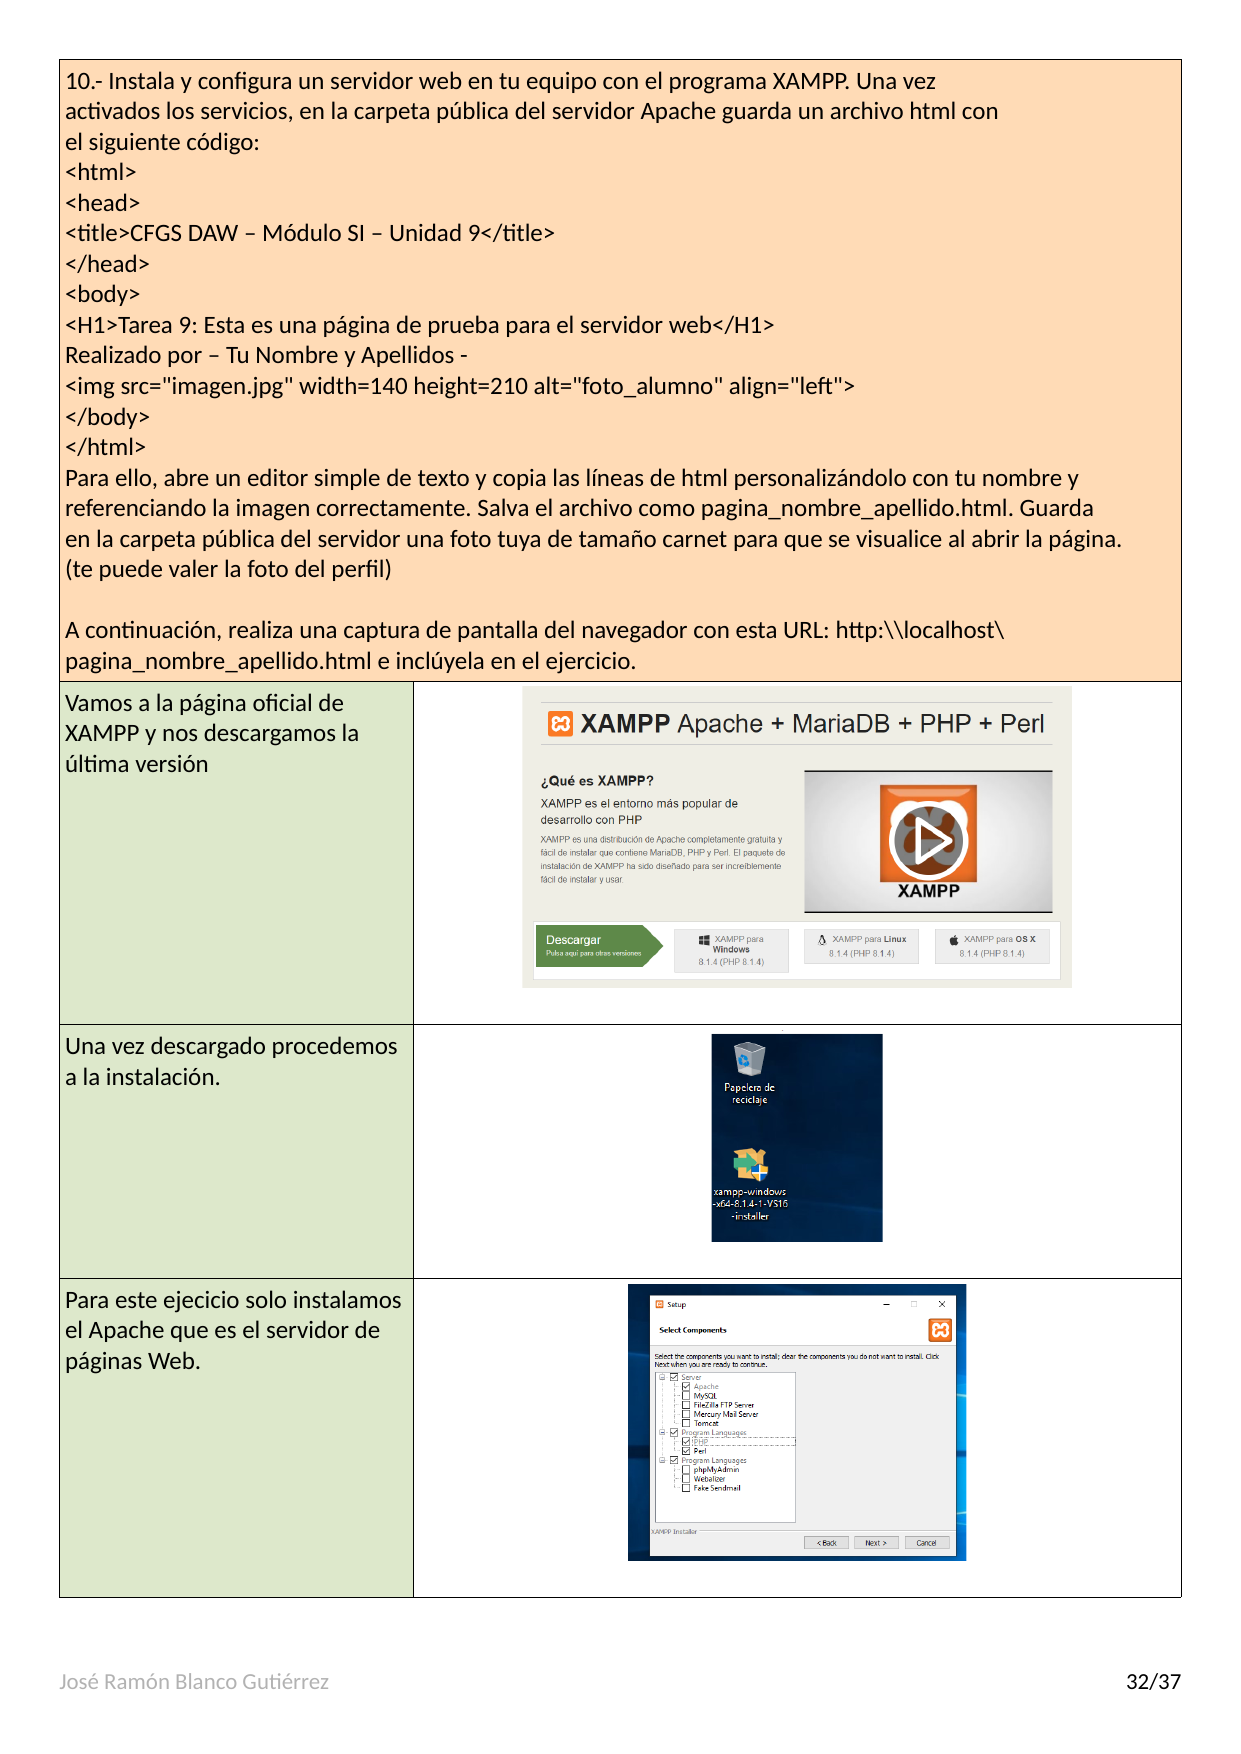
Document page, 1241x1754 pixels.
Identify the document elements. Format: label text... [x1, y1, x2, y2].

table_cell Vamos a la página oficial de XAMPP y nos descargamos la última versión [60, 682, 413, 1024]
table_header 10.- Instala y configura un servidor web en tu equipo con el programa XAMPP. Una vez activados los servicios, en la carpeta pública del servidor Apache guarda un archivo html con el siguiente código: <html> <head> <title>CFGS DAW – Módulo SI – Unidad 9</title> </head> <body> <H1>Tarea 9: Esta es una página de prueba para el servidor web</H1> Realizado por – Tu Nombre y Apellidos - <img src="imagen.jpg" width=140 height=210 alt="foto_alumno" align="left"> </body> </html> Para ello, abre un editor simple de texto y copia las líneas de html personalizándolo con tu nombre y referenciando la imagen correctamente. Salva el archivo como pagina_nombre_apellido.html. Guarda en la carpeta pública del servidor una foto tuya de tamaño carnet para que se visualice al abrir la página. (te puede valer la foto del perfil) A continuación, realiza una captura de pantalla del navegador con esta URL: http:\\localhost\ pagina_nombre_apellido.html e inclúyela en el ejercicio. [60, 60, 1181, 681]
table_cell Para este ejecicio solo instalamos el Apache que es el servidor de páginas Web. [60, 1279, 413, 1597]
table_cell Una vez descargado procedemos a la instalación. [60, 1025, 413, 1278]
table_cell [414, 1279, 1181, 1597]
table_cell [414, 1025, 1181, 1278]
picture [522, 686, 1072, 988]
picture [711, 1030, 883, 1242]
table_cell [414, 682, 1181, 1024]
picture [628, 1284, 967, 1561]
